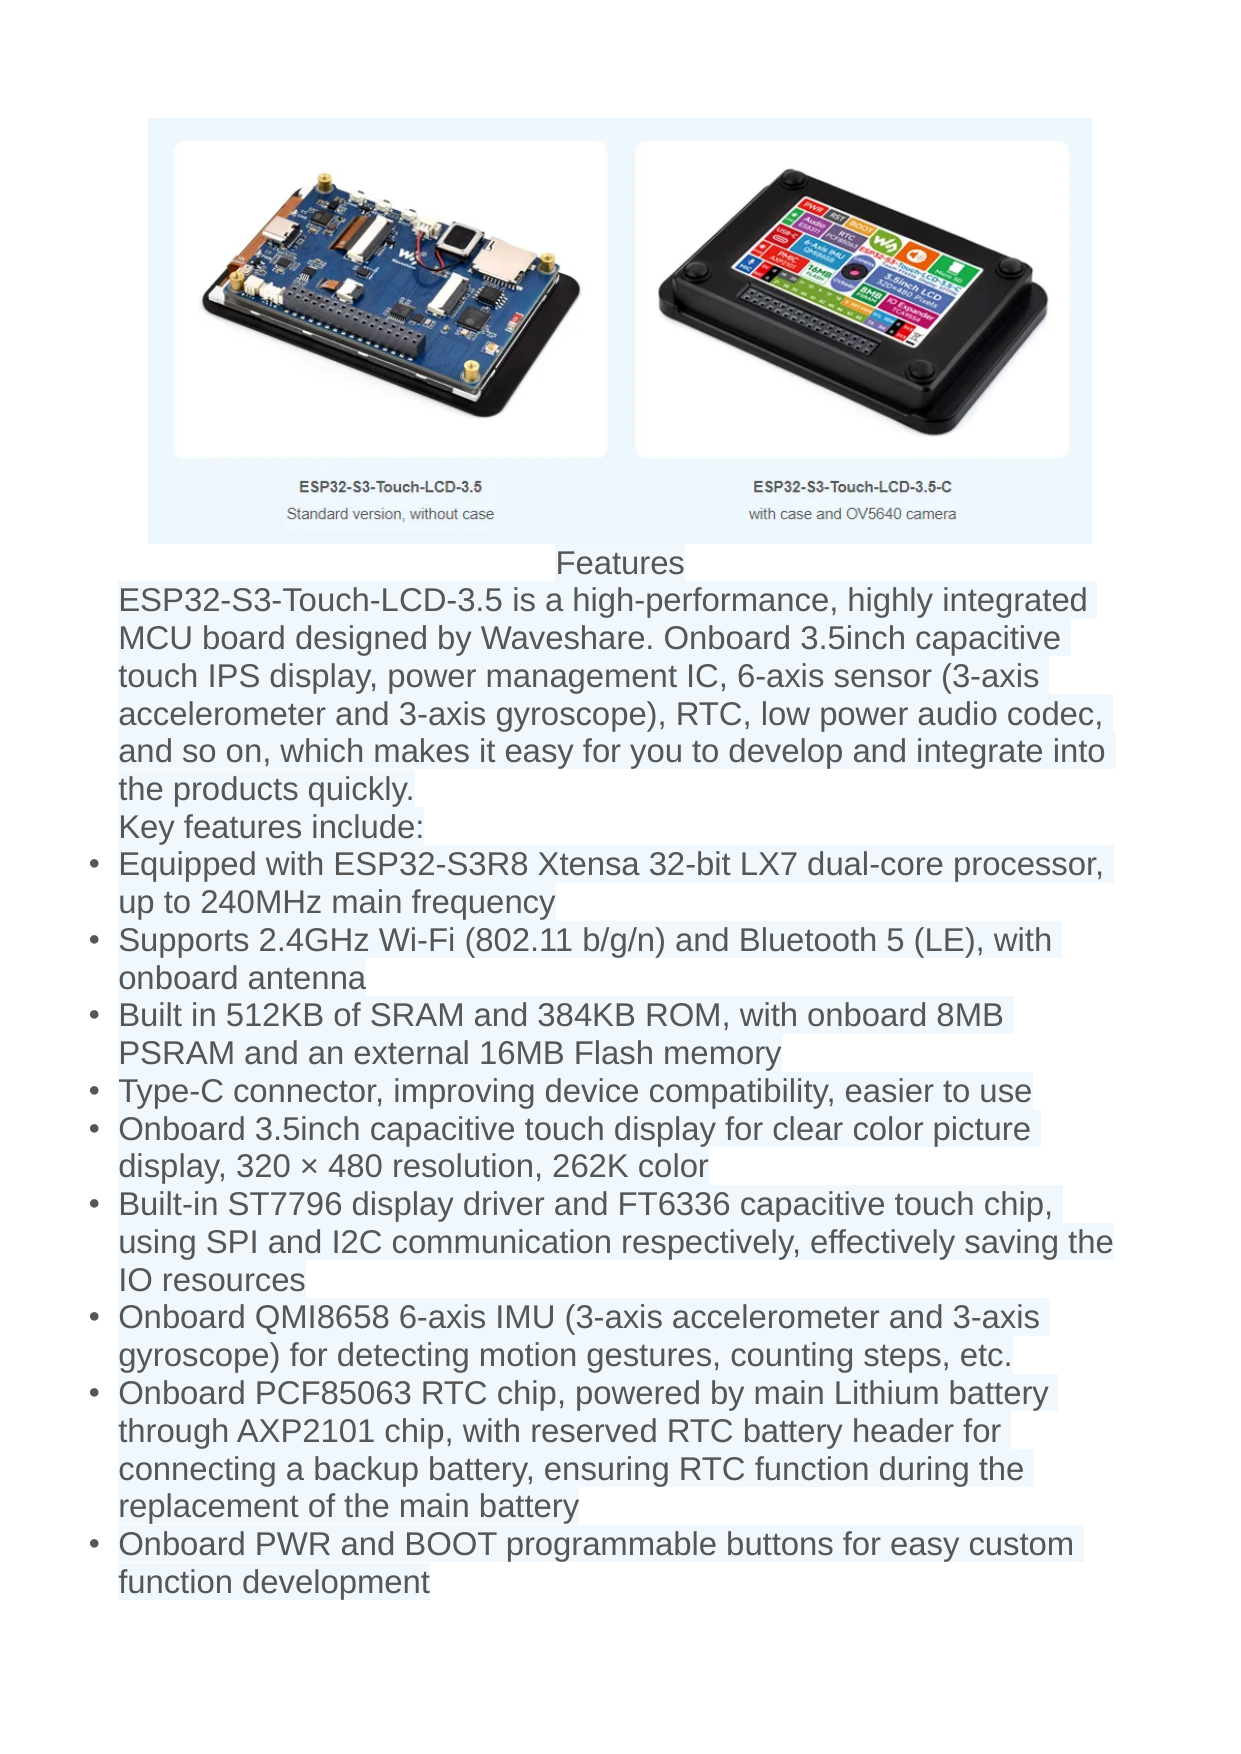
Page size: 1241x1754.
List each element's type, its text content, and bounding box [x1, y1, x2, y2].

list Onboard PCF85063 RTC chip, powered by main Lithium battery through AXP2101 chip, with reserved RTC battery header for connecting a backup battery, ensuring RTC function during the replacement of the main battery [118, 1374, 1122, 1524]
list Built in 512KB of SRAM and 384KB ROM, with onboard 8MB PSRAM and an external 16MB Flash memory [118, 996, 1122, 1072]
text Features [118, 543, 1122, 581]
text Key features include: [118, 807, 1122, 845]
text ESP32-S3-Touch-LCD-3.5 is a high-performance, highly integrated MCU board designed by Waveshare. Onboard 3.5inch capacitive touch IPS display, power management IC, 6-axis sensor (3-axis accelerometer and 3-axis gyroscope), RTC, low power audio codec, and so on, which makes it easy for you to develop and integrate into the products quickly. [118, 581, 1122, 807]
list Onboard QMI8658 6-axis IMU (3-axis accelerometer and 3-axis gyroscope) for detecting motion gestures, counting steps, etc. [118, 1298, 1122, 1374]
list Type-C connector, improving device compatibility, easier to use [118, 1072, 1122, 1109]
list Supports 2.4GHz Wi-Fi (802.11 b/g/n) and Bluetooth 5 (LE), with onboard antenna [118, 921, 1122, 996]
list Onboard 3.5inch capacitive touch display for clear color picture display, 320 × 480 resolution, 262K color [118, 1109, 1122, 1185]
list Equipped with ESP32-S3R8 Xtensa 32-bit LX7 dual-core processor, up to 240MHz main frequency [118, 845, 1122, 921]
list Onboard PWR and BOOT programmable buttons for easy custom function development [118, 1524, 1122, 1600]
list Built-in ST7796 display driver and FT6336 capacitive touch chip, using SPI and I2C communication respectively, effectively saving the IO resources [118, 1185, 1122, 1298]
picture [148, 118, 1093, 544]
